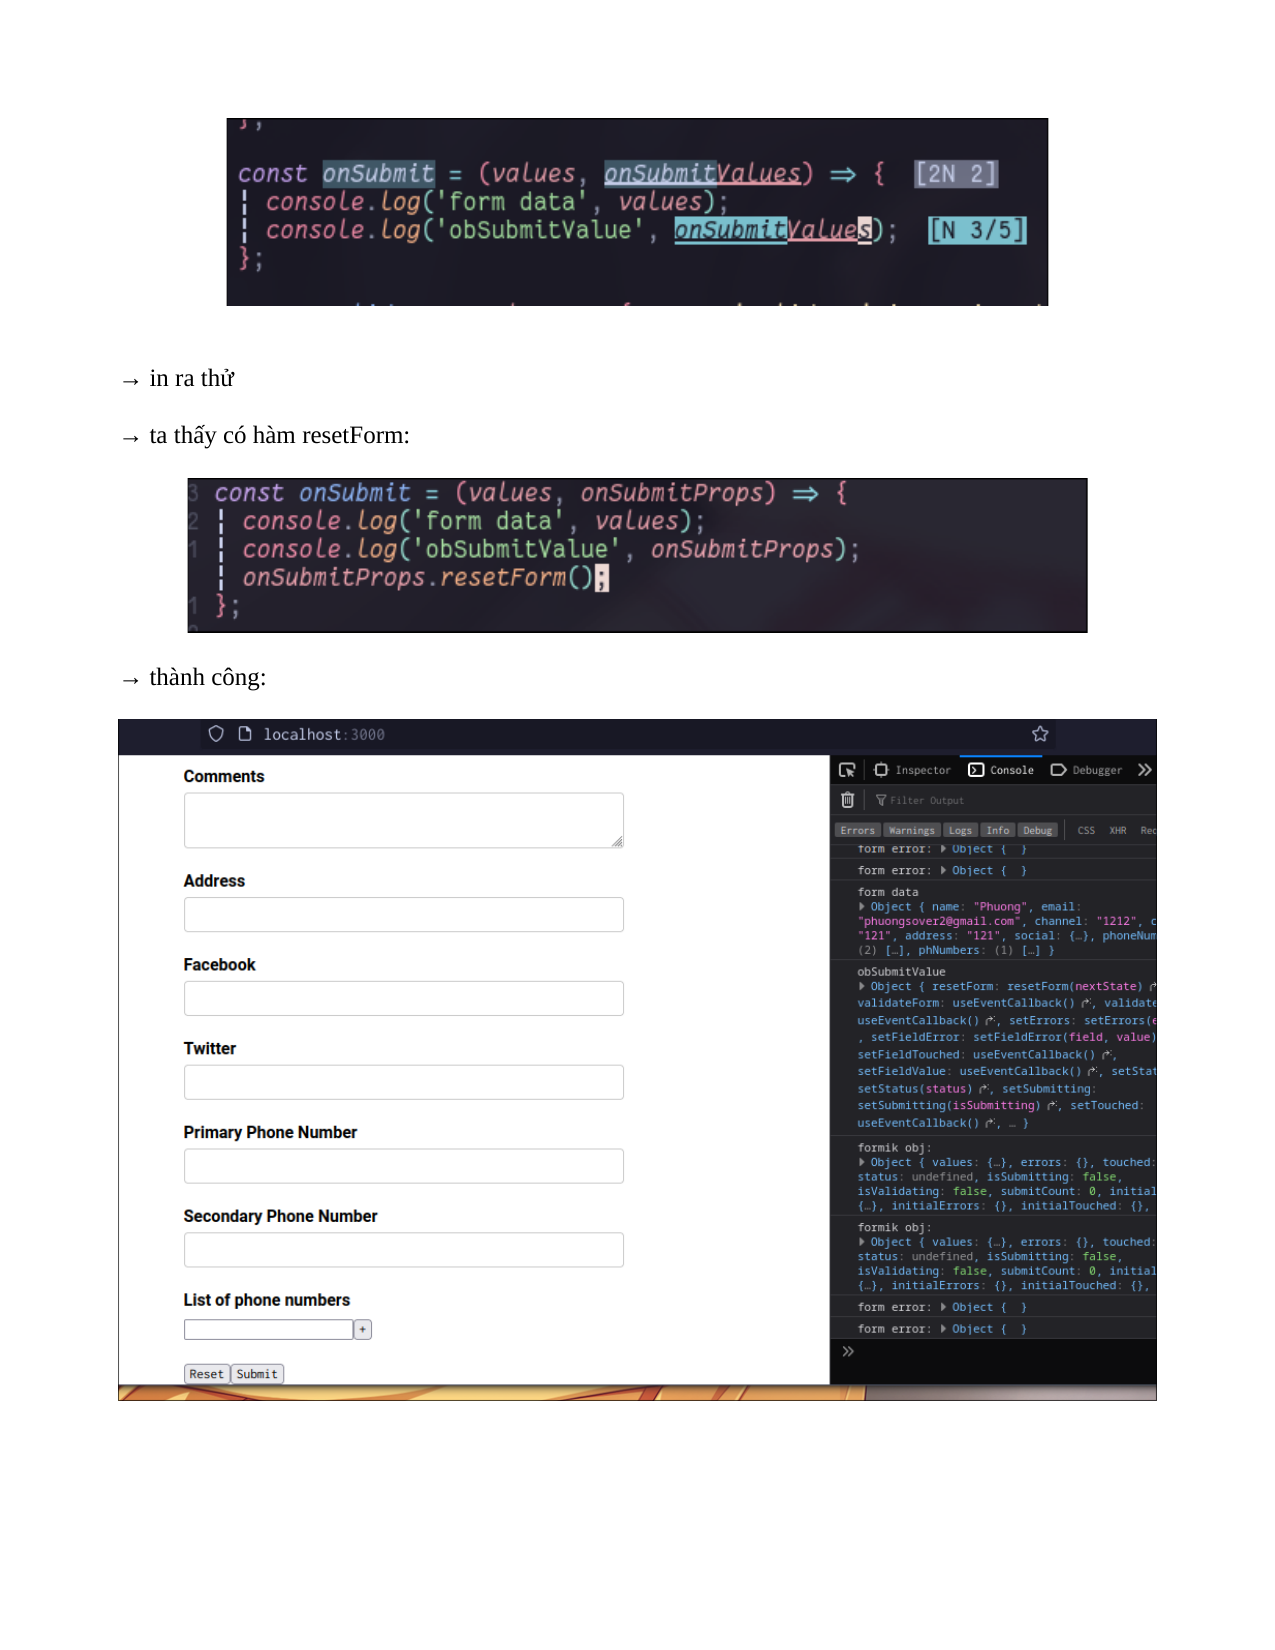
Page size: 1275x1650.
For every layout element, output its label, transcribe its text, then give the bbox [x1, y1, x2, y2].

picture [226, 118, 1049, 306]
text → thành công: [118, 662, 1157, 690]
text → in ra thử [118, 363, 1157, 392]
text → ta thấy có hàm resetForm: [118, 421, 1157, 449]
picture [187, 478, 1088, 633]
picture [118, 719, 1157, 1401]
